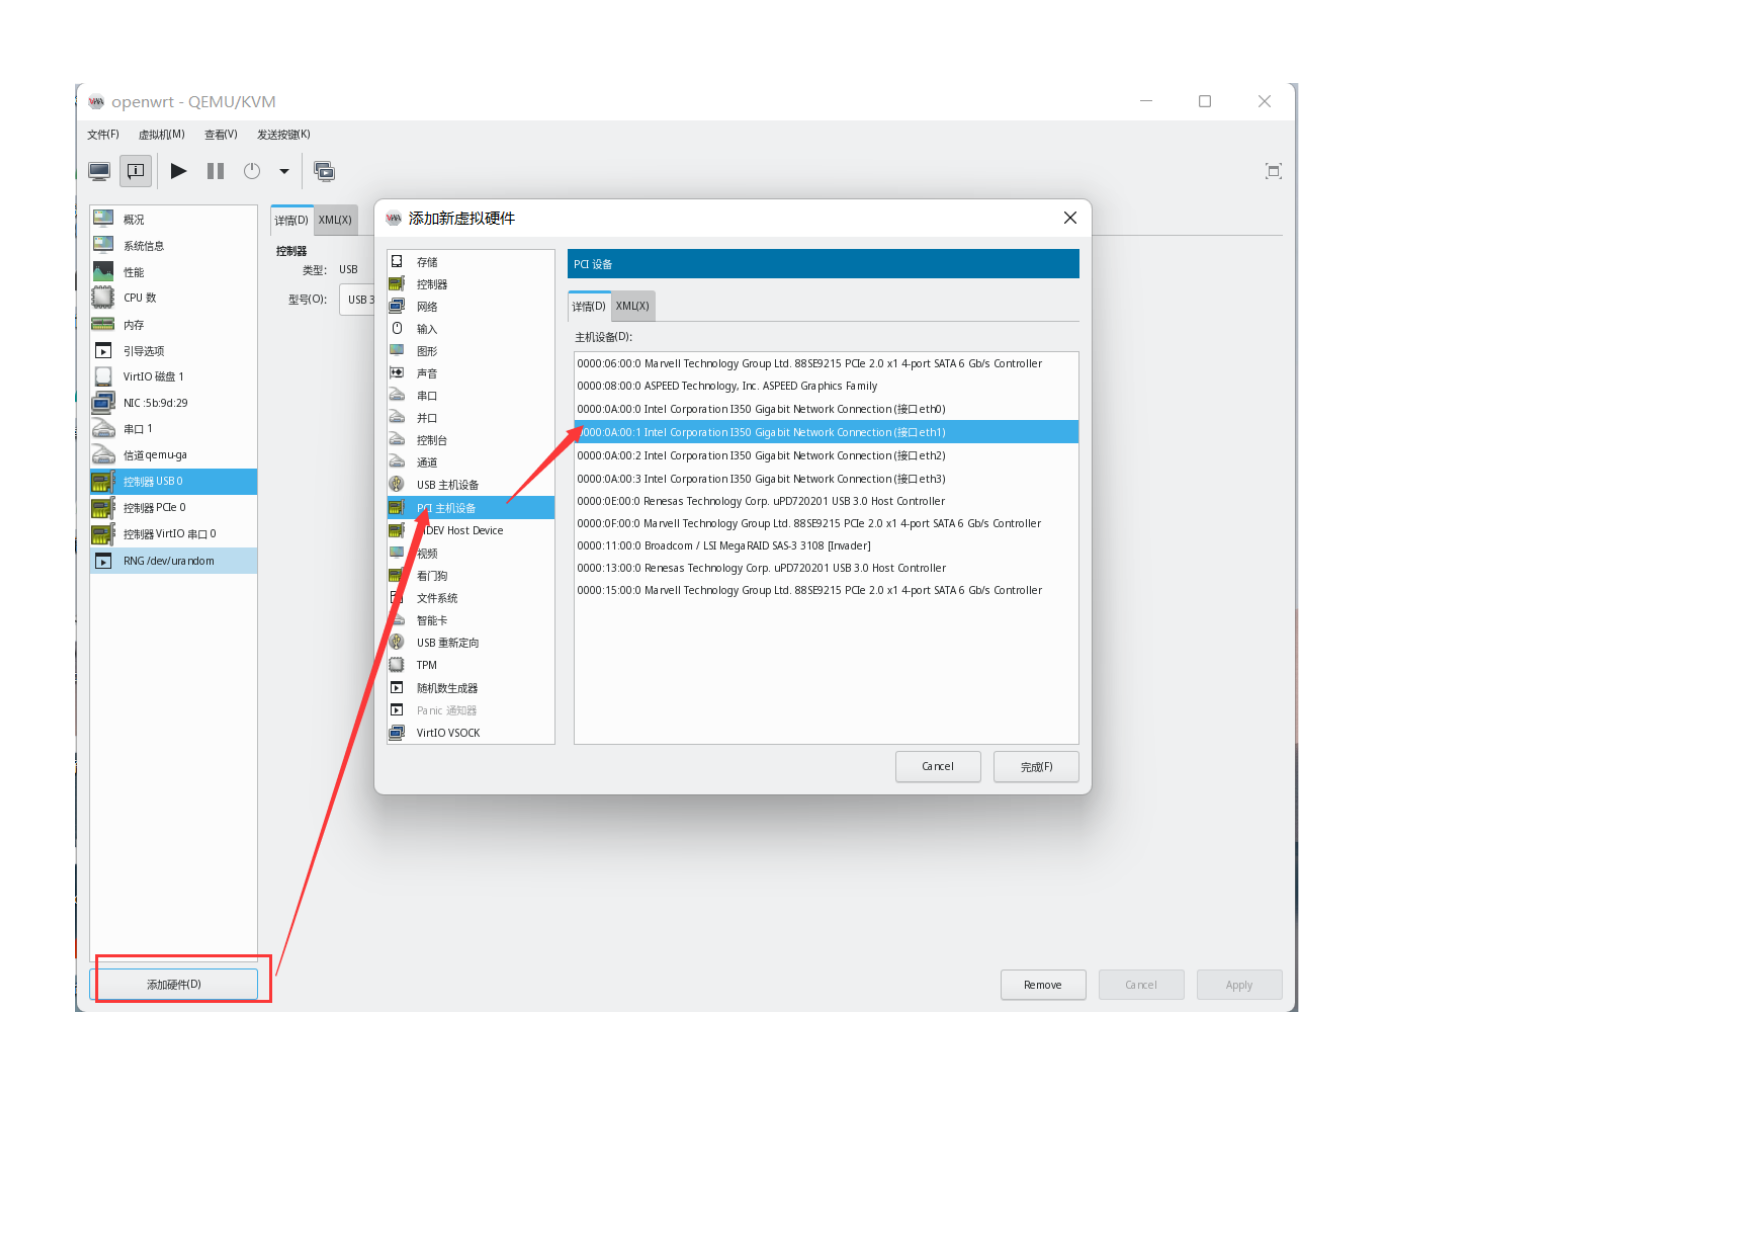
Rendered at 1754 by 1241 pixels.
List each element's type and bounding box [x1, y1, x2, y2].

picture [75, 83, 1299, 1012]
